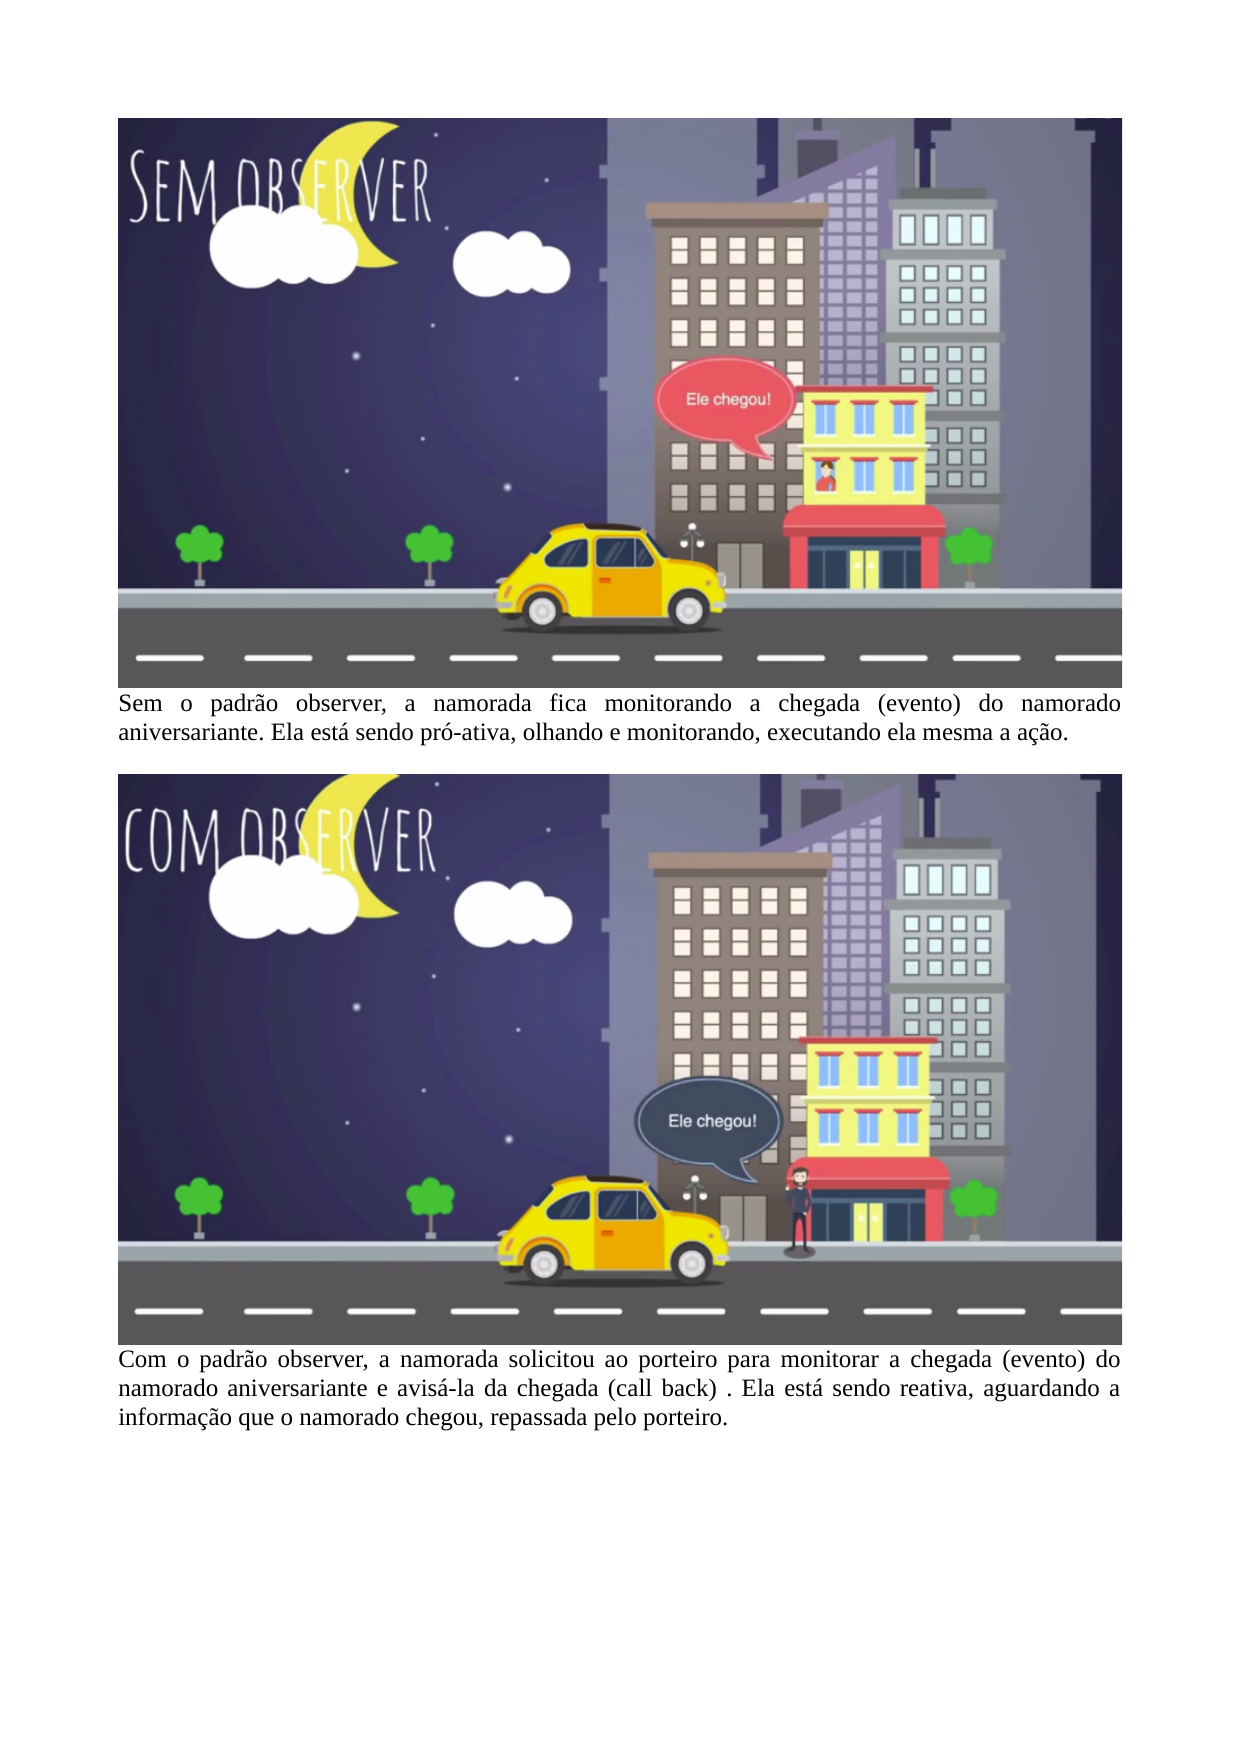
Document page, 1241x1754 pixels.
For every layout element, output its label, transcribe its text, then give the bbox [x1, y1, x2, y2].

picture [118, 774, 1123, 1345]
text Sem o padrão observer, a namorada fica monitorando a chegada (evento) do namorado aniversariante. Ela está sendo pró-ativa, olhando e monitorando, executando ela mesma a ação. [118, 688, 1122, 745]
text Com o padrão observer, a namorada solicitou ao porteiro para monitorar a chegada (evento) do namorado aniversariante e avisá-la da chegada (call back) . Ela está sendo reativa, aguardando a informação que o namorado chegou, repassada pelo porteiro. [118, 1345, 1122, 1431]
picture [118, 118, 1123, 688]
